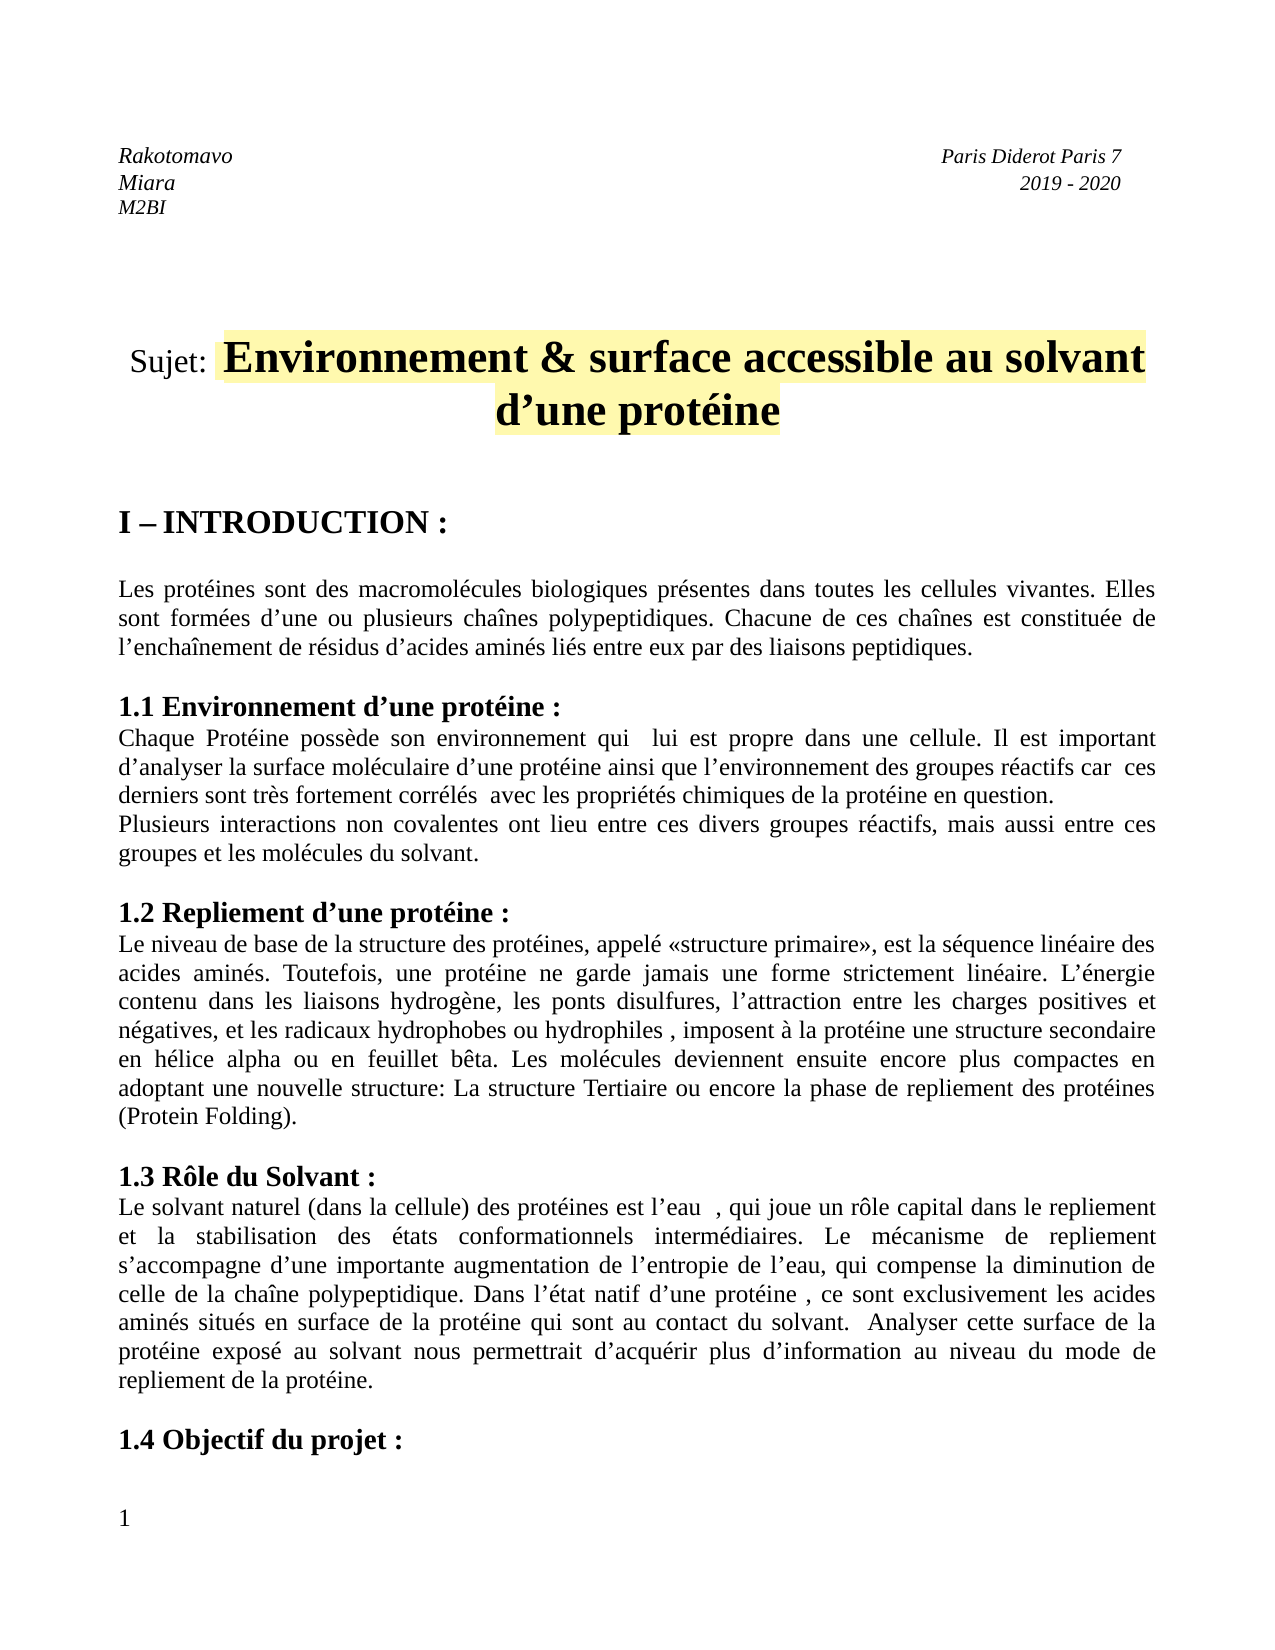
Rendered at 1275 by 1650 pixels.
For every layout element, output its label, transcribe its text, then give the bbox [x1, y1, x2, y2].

text 1.3 Rôle du Solvant : [118, 1159, 1157, 1192]
text Les protéines sont des macromolécules biologiques présentes dans toutes les cellules vivantes. Elles sont formées d’une ou plusieurs chaînes polypeptidiques. Chacune de ces chaînes est constituée de l’enchaînement de résidus d’acides aminés liés entre eux par des liaisons peptidiques. [118, 574, 1157, 661]
text 1.2 Repliement d’une protéine : [118, 895, 1157, 929]
text Plusieurs interactions non covalentes ont lieu entre ces divers groupes réactifs, mais aussi entre ces groupes et les molécules du solvant. [118, 809, 1157, 867]
text Sujet: Environnement & surface accessible au solvant d’une protéine [118, 330, 1157, 435]
text Le niveau de base de la structure des protéines, appelé «structure primaire», est la séquence linéaire des acides aminés. Toutefois, une protéine ne garde jamais une forme strictement linéaire. L’énergie contenu dans les liaisons hydrogène, les ponts disulfures, l’attraction entre les charges positives et négatives, et les radicaux hydrophobes ou hydrophiles , imposent à la protéine une structure secondaire en hélice alpha ou en feuillet bêta. Les molécules deviennent ensuite encore plus compactes en adoptant une nouvelle structure: La structure Tertiaire ou encore la phase de repliement des protéines (Protein Folding). [118, 929, 1157, 1130]
text I – INTRODUCTION : [118, 502, 1157, 541]
text 1.1 Environnement d’une protéine : [118, 689, 1157, 723]
text 1.4 Objectif du projet : [118, 1422, 1157, 1456]
text Chaque Protéine possède son environnement qui lui est propre dans une cellule. Il est important d’analyser la surface moléculaire d’une protéine ainsi que l’environnement des groupes réactifs car ces derniers sont très fortement corrélés avec les propriétés chimiques de la protéine en question. [118, 723, 1157, 809]
text Le solvant naturel (dans la cellule) des protéines est l’eau , qui joue un rôle capital dans le repliement et la stabilisation des états conformationnels intermédiaires. Le mécanisme de repliement s’accompagne d’une importante augmentation de l’entropie de l’eau, qui compense la diminution de celle de la chaîne polypeptidique. Dans l’état natif d’une protéine , ce sont exclusivement les acides aminés situés en surface de la protéine qui sont au contact du solvant. Analyser cette surface de la protéine exposé au solvant nous permettrait d’acquérir plus d’information au niveau du mode de repliement de la protéine. [118, 1192, 1157, 1394]
